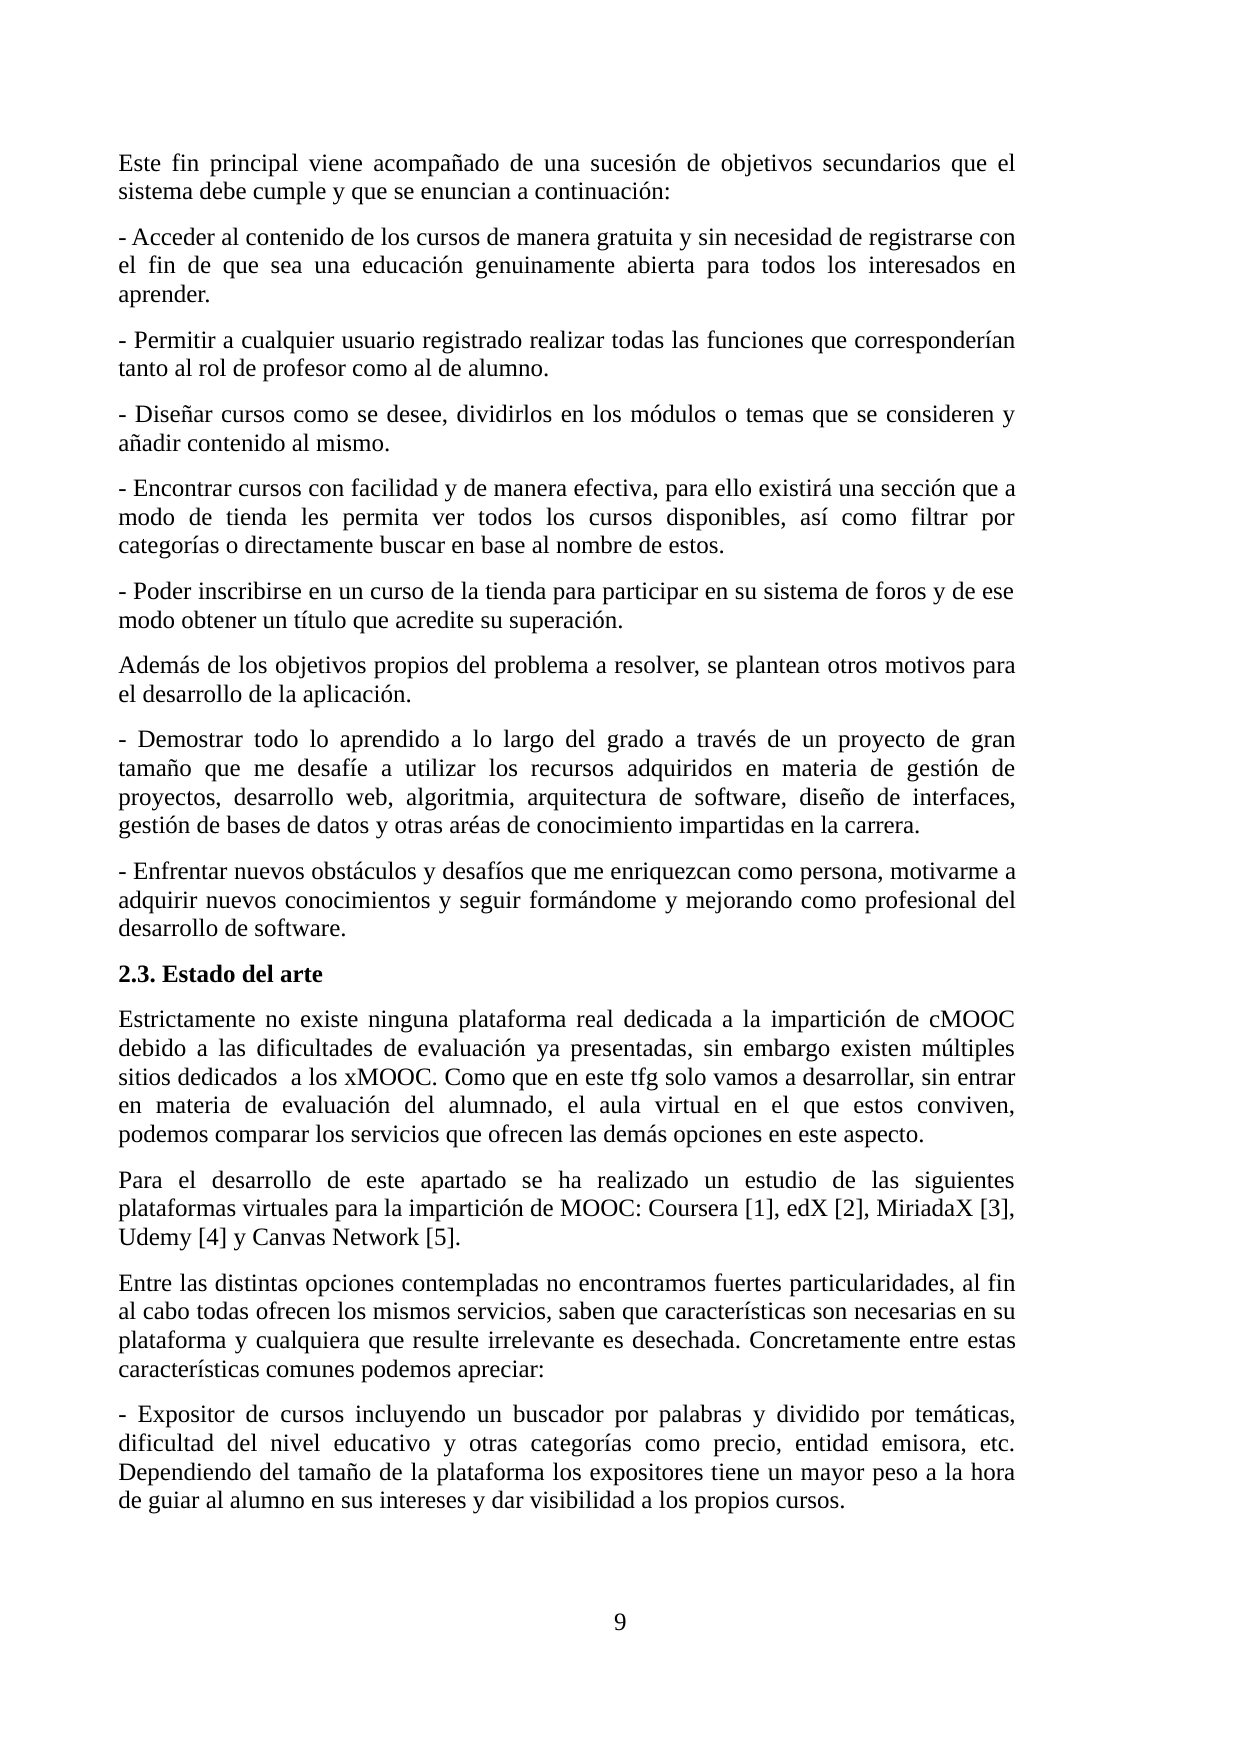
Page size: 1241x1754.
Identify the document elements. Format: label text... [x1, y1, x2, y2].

text 2.3. Estado del arte [118, 959, 1017, 988]
text - Acceder al contenido de los cursos de manera gratuita y sin necesidad de registrarse con el fin de que sea una educación genuinamente abierta para todos los interesados en aprender. [118, 222, 1017, 308]
text - Demostrar todo lo aprendido a lo largo del grado a través de un proyecto de gran tamaño que me desafíe a utilizar los recursos adquiridos en materia de gestión de proyectos, desarrollo web, algoritmia, arquitectura de software, diseño de interfaces, gestión de bases de datos y otras aréas de conocimiento impartidas en la carrera. [118, 724, 1017, 839]
text Estrictamente no existe ninguna plataforma real dedicada a la impartición de cMOOC debido a las dificultades de evaluación ya presentadas, sin embargo existen múltiples sitios dedicados a los xMOOC. Como que en este tfg solo vamos a desarrollar, sin entrar en materia de evaluación del alumnado, el aula virtual en el que estos conviven, podemos comparar los servicios que ofrecen las demás opciones en este aspecto. [118, 1004, 1017, 1148]
text - Enfrentar nuevos obstáculos y desafíos que me enriquezcan como persona, motivarme a adquirir nuevos conocimientos y seguir formándome y mejorando como profesional del desarrollo de software. [118, 856, 1017, 942]
text Además de los objetivos propios del problema a resolver, se plantean otros motivos para el desarrollo de la aplicación. [118, 650, 1017, 708]
text - Permitir a cualquier usuario registrado realizar todas las funciones que corresponderían tanto al rol de profesor como al de alumno. [118, 325, 1017, 382]
text Entre las distintas opciones contempladas no encontramos fuertes particularidades, al fin al cabo todas ofrecen los mismos servicios, saben que características son necesarias en su plataforma y cualquiera que resulte irrelevante es desechada. Concretamente entre estas características comunes podemos apreciar: [118, 1268, 1017, 1383]
text - Diseñar cursos como se desee, dividirlos en los módulos o temas que se consideren y añadir contenido al mismo. [118, 399, 1017, 456]
text - Encontrar cursos con facilidad y de manera efectiva, para ello existirá una sección que a modo de tienda les permita ver todos los cursos disponibles, así como filtrar por categorías o directamente buscar en base al nombre de estos. [118, 473, 1017, 559]
text - Poder inscribirse en un curso de la tienda para participar en su sistema de foros y de ese modo obtener un título que acredite su superación. [118, 576, 1017, 633]
text - Expositor de cursos incluyendo un buscador por palabras y dividido por temáticas, dificultad del nivel educativo y otras categorías como precio, entidad emisora, etc. Dependiendo del tamaño de la plataforma los expositores tiene un mayor peso a la hora de guiar al alumno en sus intereses y dar visibilidad a los propios cursos. [118, 1399, 1017, 1514]
text Para el desarrollo de este apartado se ha realizado un estudio de las siguientes plataformas virtuales para la impartición de MOOC: Coursera [1], edX [2], MiriadaX [3], Udemy [4] y Canvas Network [5]. [118, 1165, 1017, 1251]
text Este fin principal viene acompañado de una sucesión de objetivos secundarios que el sistema debe cumple y que se enuncian a continuación: [118, 148, 1017, 205]
